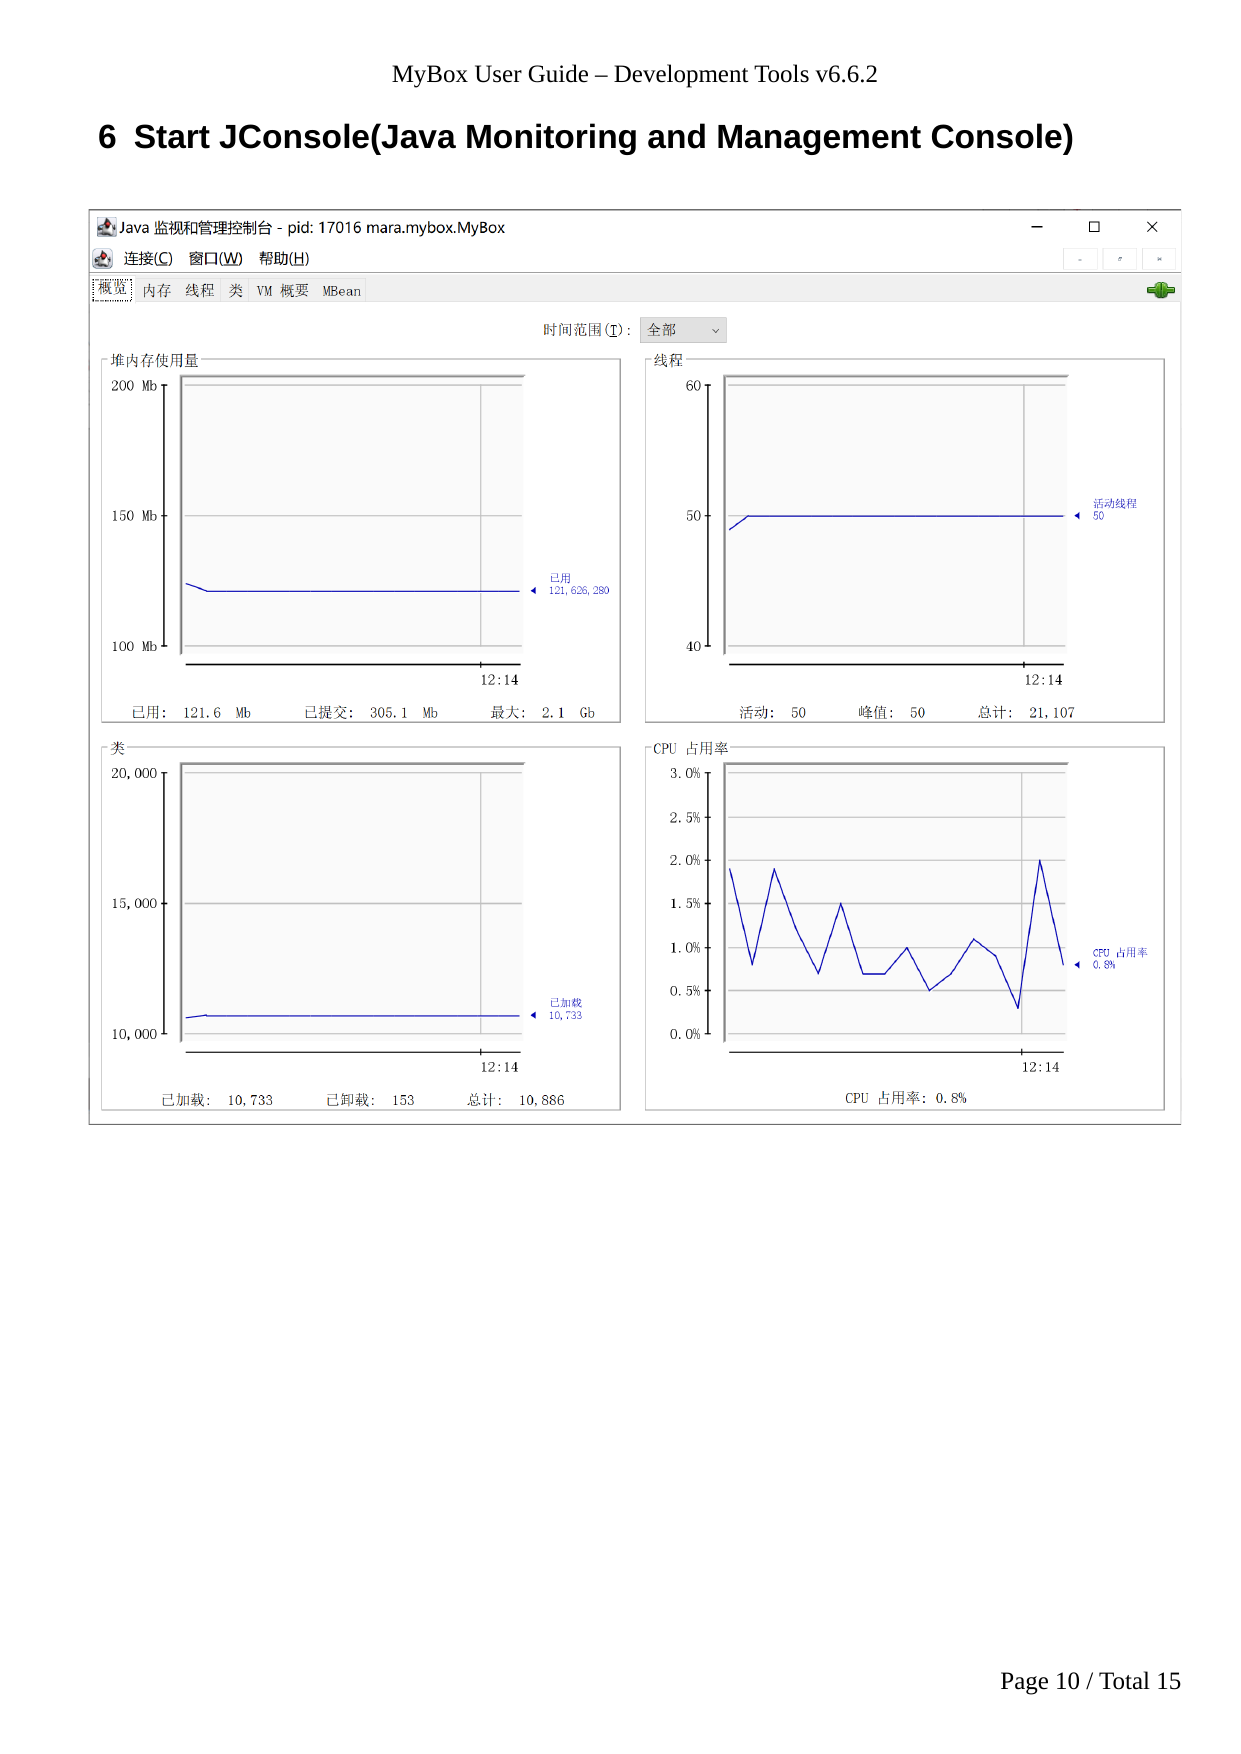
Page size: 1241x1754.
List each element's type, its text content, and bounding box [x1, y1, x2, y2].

subtitle Start JConsole(Java Monitoring and Management Console) [88, 117, 1181, 156]
picture [88, 209, 1182, 1125]
